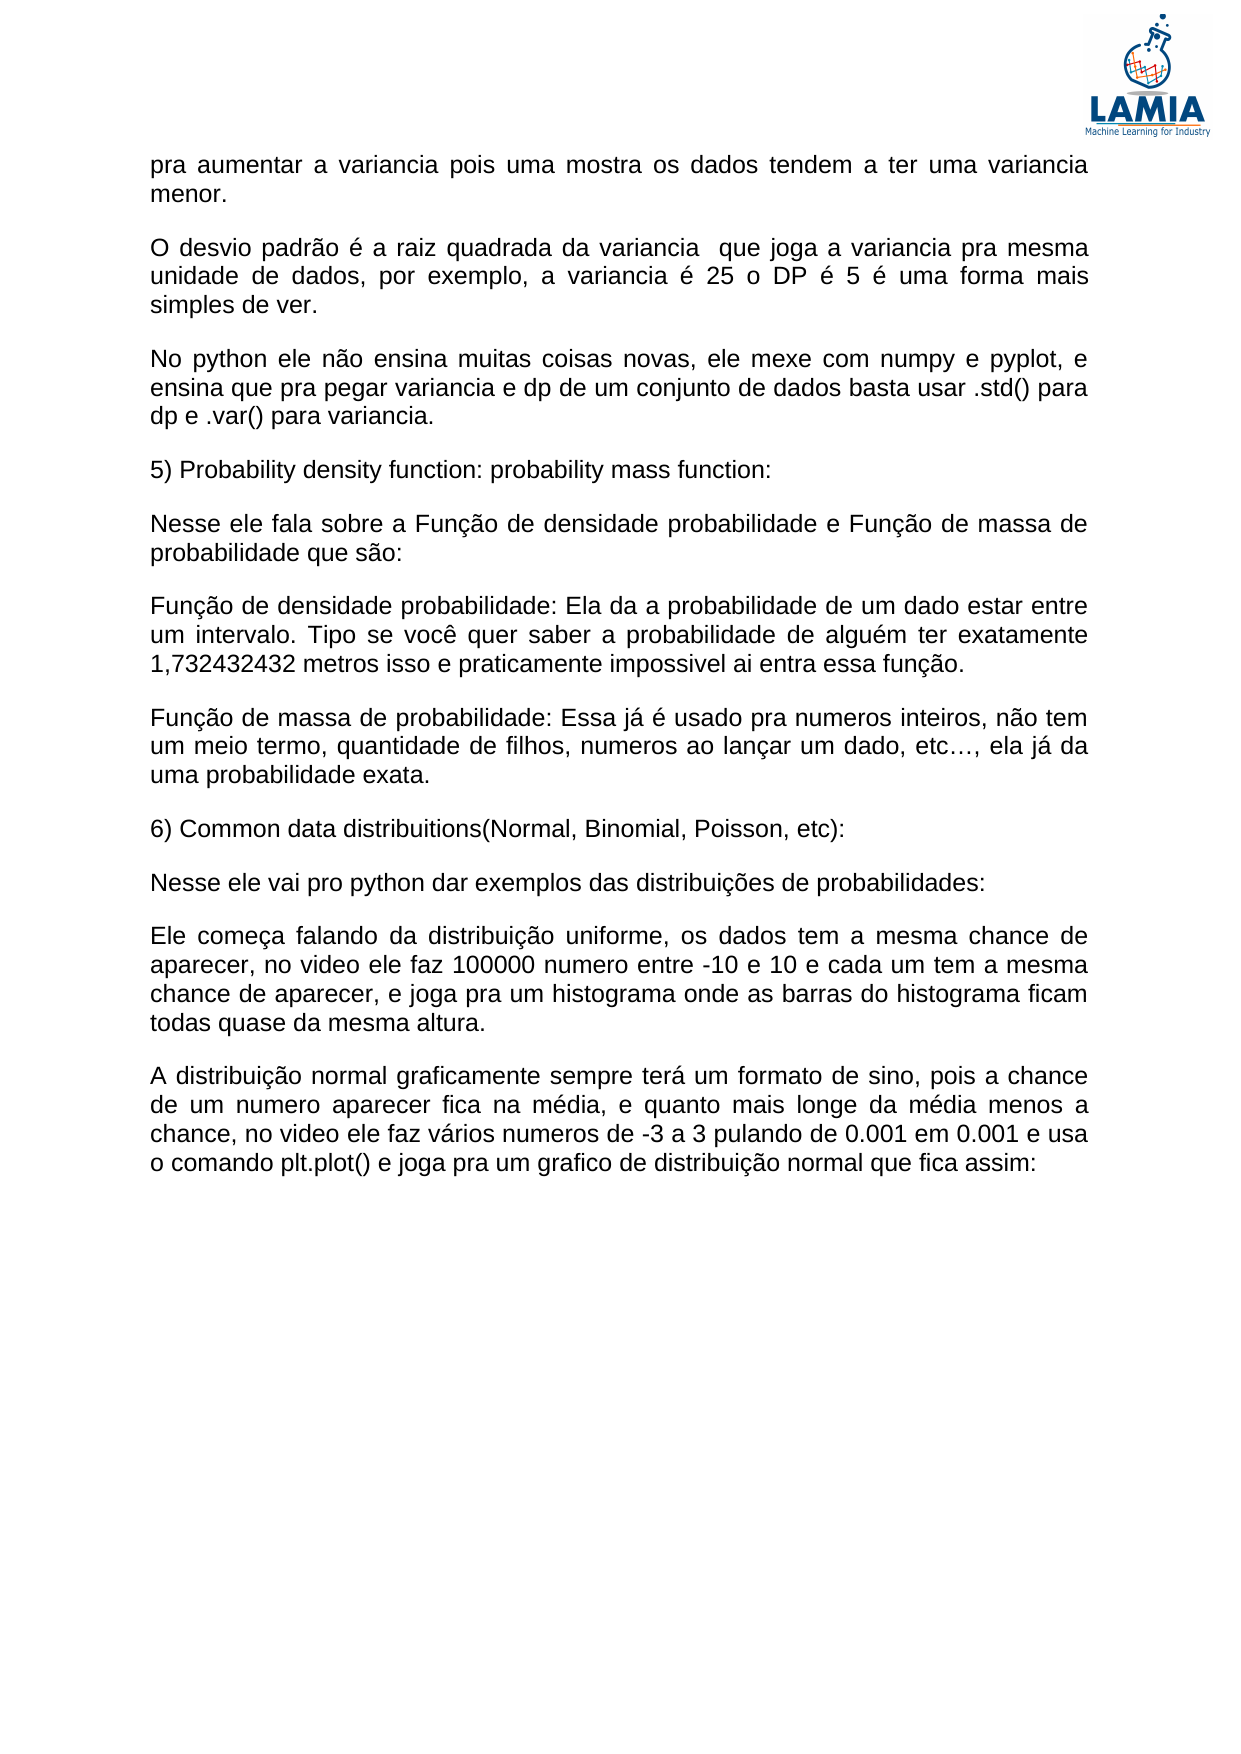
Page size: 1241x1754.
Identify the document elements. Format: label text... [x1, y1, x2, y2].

text Nesse ele fala sobre a Função de densidade probabilidade e Função de massa de probabilidade que são: [150, 509, 1090, 566]
text Função de densidade probabilidade: Ela da a probabilidade de um dado estar entre um intervalo. Tipo se você quer saber a probabilidade de alguém ter exatamente 1,732432432 metros isso e praticamente impossivel ai entra essa função. [150, 591, 1090, 677]
text Nesse ele vai pro python dar exemplos das distribuições de probabilidades: [150, 867, 1090, 896]
text 5) Probability density function: probability mass function: [150, 455, 1090, 484]
text 6) Common data distribuitions(Normal, Binomial, Poisson, etc): [150, 814, 1090, 842]
picture [1082, 14, 1214, 140]
text pra aumentar a variancia pois uma mostra os dados tendem a ter uma variancia menor. [150, 150, 1090, 207]
text Ele começa falando da distribuição uniforme, os dados tem a mesma chance de aparecer, no video ele faz 100000 numero entre -10 e 10 e cada um tem a mesma chance de aparecer, e joga pra um histograma onde as barras do histograma ficam todas quase da mesma altura. [150, 921, 1090, 1036]
text Função de massa de probabilidade: Essa já é usado pra numeros inteiros, não tem um meio termo, quantidade de filhos, numeros ao lançar um dado, etc…, ela já da uma probabilidade exata. [150, 702, 1090, 789]
text O desvio padrão é a raiz quadrada da variancia que joga a variancia pra mesma unidade de dados, por exemplo, a variancia é 25 o DP é 5 é uma forma mais simples de ver. [150, 232, 1090, 319]
text A distribuição normal graficamente sempre terá um formato de sino, pois a chance de um numero aparecer fica na média, e quanto mais longe da média menos a chance, no video ele faz vários numeros de -3 a 3 pulando de 0.001 em 0.001 e usa o comando plt.plot() e joga pra um grafico de distribuição normal que fica assim: [150, 1061, 1090, 1176]
text No python ele não ensina muitas coisas novas, ele mexe com numpy e pyplot, e ensina que pra pegar variancia e dp de um conjunto de dados basta usar .std() para dp e .var() para variancia. [150, 344, 1090, 430]
